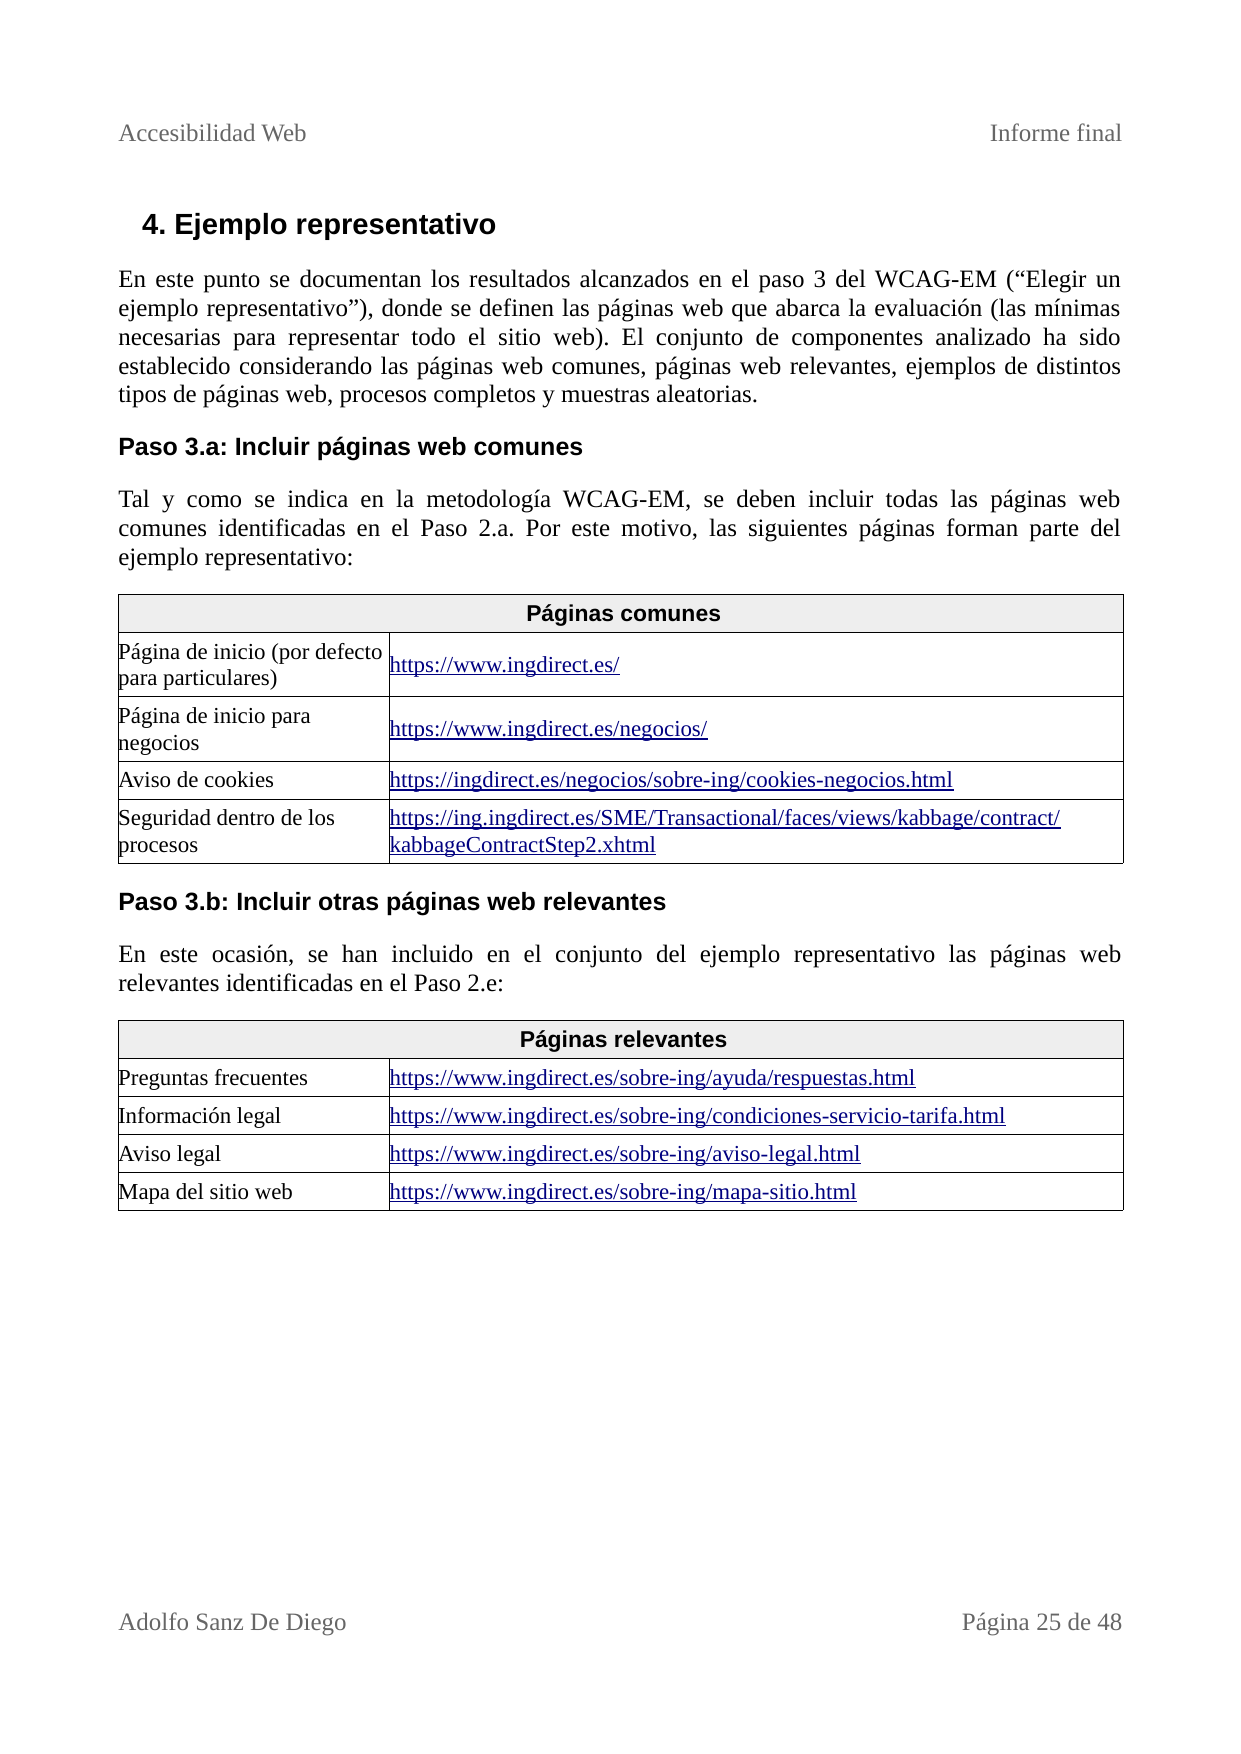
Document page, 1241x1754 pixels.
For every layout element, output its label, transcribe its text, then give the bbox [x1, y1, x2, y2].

table_cell Preguntas frecuentes [119, 1059, 389, 1096]
table_cell Seguridad dentro de los procesos [119, 800, 389, 863]
table_cell https://www.ingdirect.es/sobre-ing/mapa-sitio.html [390, 1173, 1123, 1210]
text En este punto se documentan los resultados alcanzados en el paso 3 del WCAG-EM (“Elegir un ejemplo representativo”), donde se definen las páginas web que abarca la evaluación (las mínimas necesarias para representar todo el sitio web). El conjunto de componentes analizado ha sido establecido considerando las páginas web comunes, páginas web relevantes, ejemplos de distintos tipos de páginas web, procesos completos y muestras aleatorias. [118, 264, 1122, 408]
table_cell Aviso legal [119, 1135, 389, 1172]
text En este ocasión, se han incluido en el conjunto del ejemplo representativo las páginas web relevantes identificadas en el Paso 2.e: [118, 939, 1122, 997]
subtitle Paso 3.b: Incluir otras páginas web relevantes [118, 887, 1122, 915]
table_cell Información legal [119, 1097, 389, 1134]
subtitle Paso 3.a: Incluir páginas web comunes [118, 432, 1122, 461]
table_header Páginas relevantes [119, 1021, 1123, 1058]
text Tal y como se indica en la metodología WCAG-EM, se deben incluir todas las páginas web comunes identificadas en el Paso 2.a. Por este motivo, las siguientes páginas forman parte del ejemplo representativo: [118, 484, 1122, 571]
table_cell Página de inicio (por defecto para particulares) [119, 633, 389, 696]
table_cell Página de inicio para negocios [119, 697, 389, 761]
table_cell https://www.ingdirect.es/negocios/ [390, 697, 1123, 761]
table_cell https://www.ingdirect.es/sobre-ing/aviso-legal.html [390, 1135, 1123, 1172]
table_cell https://www.ingdirect.es/sobre-ing/ayuda/respuestas.html [390, 1059, 1123, 1096]
table_header Páginas comunes [119, 595, 1123, 632]
table_cell https://ing.ingdirect.es/SME/Transactional/faces/views/kabbage/contract/kabbageContractStep2.xhtml [390, 800, 1123, 863]
table_cell Mapa del sitio web [119, 1173, 389, 1210]
subtitle Ejemplo representativo [142, 207, 1122, 241]
table_cell https://ingdirect.es/negocios/sobre-ing/cookies-negocios.html [390, 762, 1123, 799]
table_cell https://www.ingdirect.es/ [390, 633, 1123, 696]
table_cell https://www.ingdirect.es/sobre-ing/condiciones-servicio-tarifa.html [390, 1097, 1123, 1134]
table_cell Aviso de cookies [119, 762, 389, 799]
